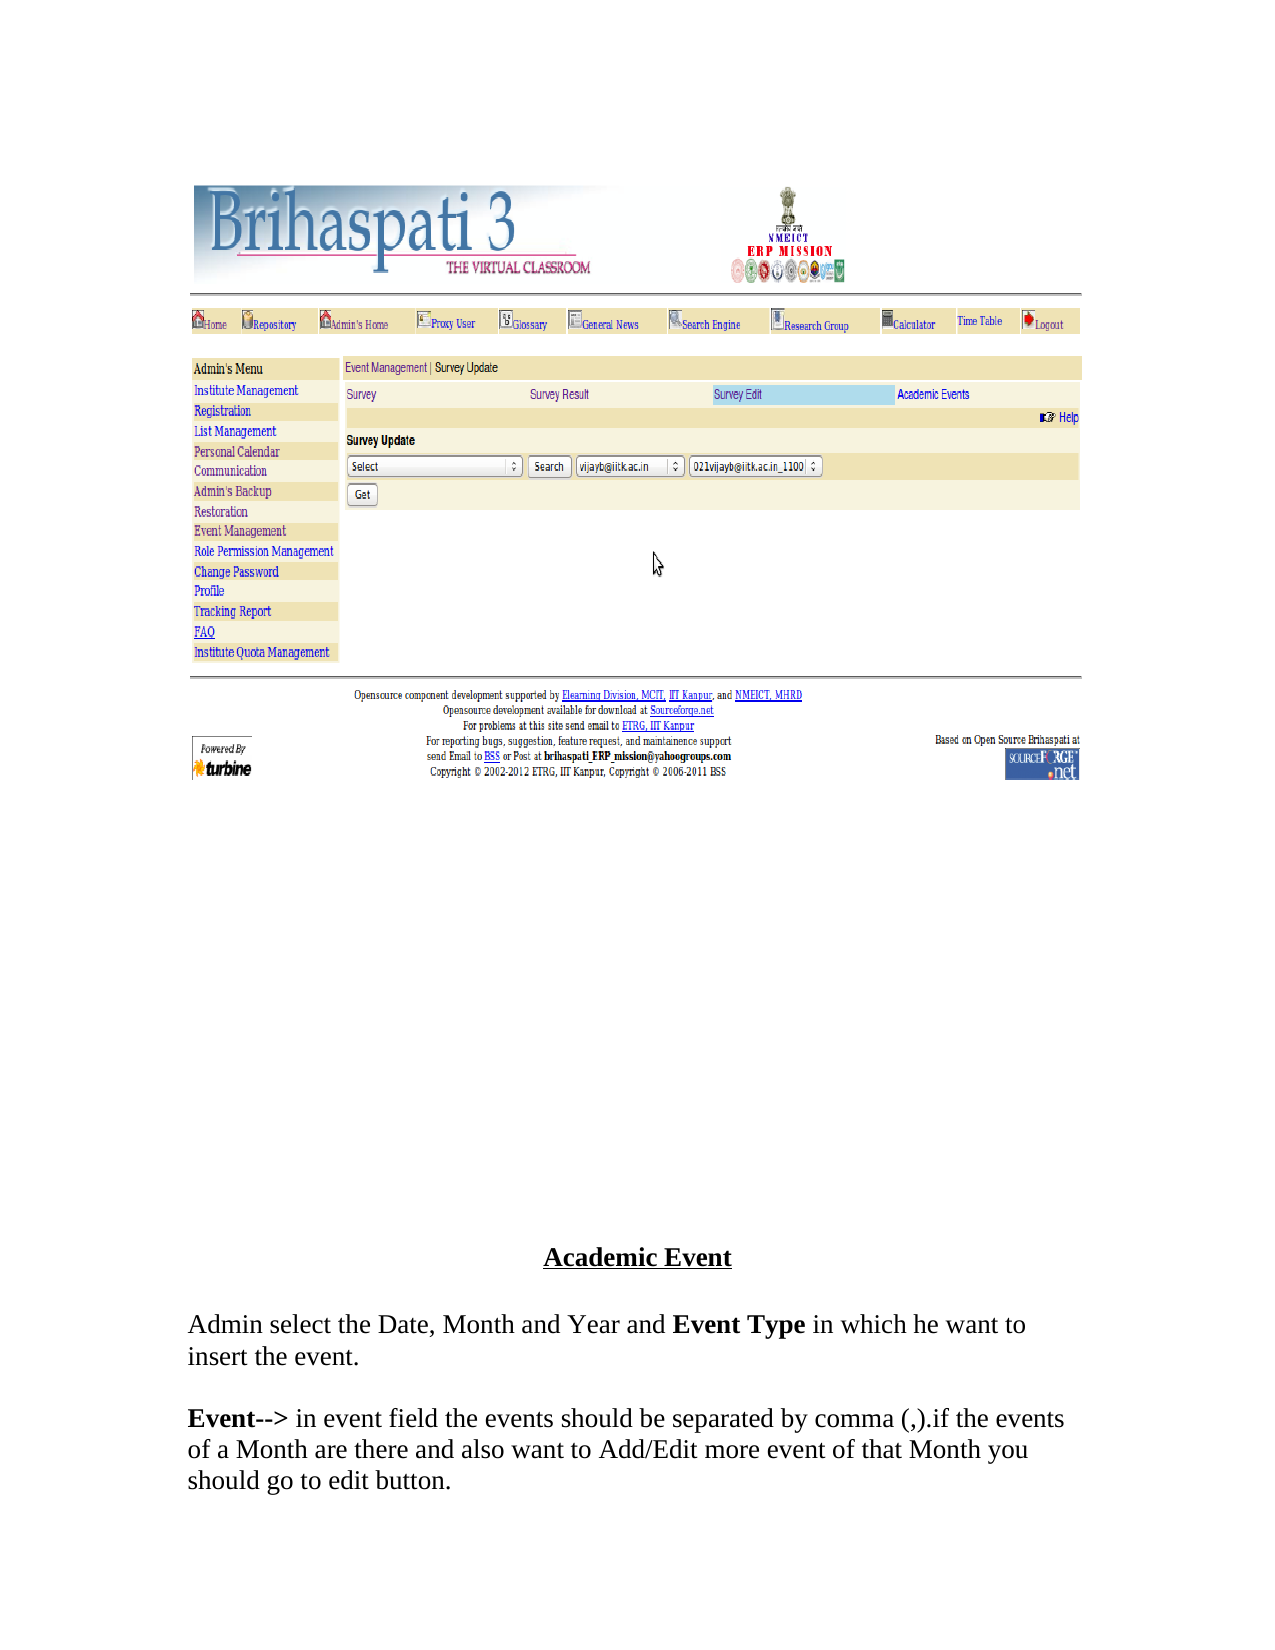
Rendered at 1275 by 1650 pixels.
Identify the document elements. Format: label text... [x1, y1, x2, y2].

text Admin select the Date, Month and Year and Event Type in which he want to insert the event. [187, 1309, 1087, 1402]
text Academic Event [187, 1241, 1087, 1272]
text Event--> in event field the events should be separated by comma (,).if the events of a Month are there and also want to Add/Edit more event of that Month you should go to edit button. [187, 1402, 1087, 1496]
picture [189, 180, 1086, 803]
